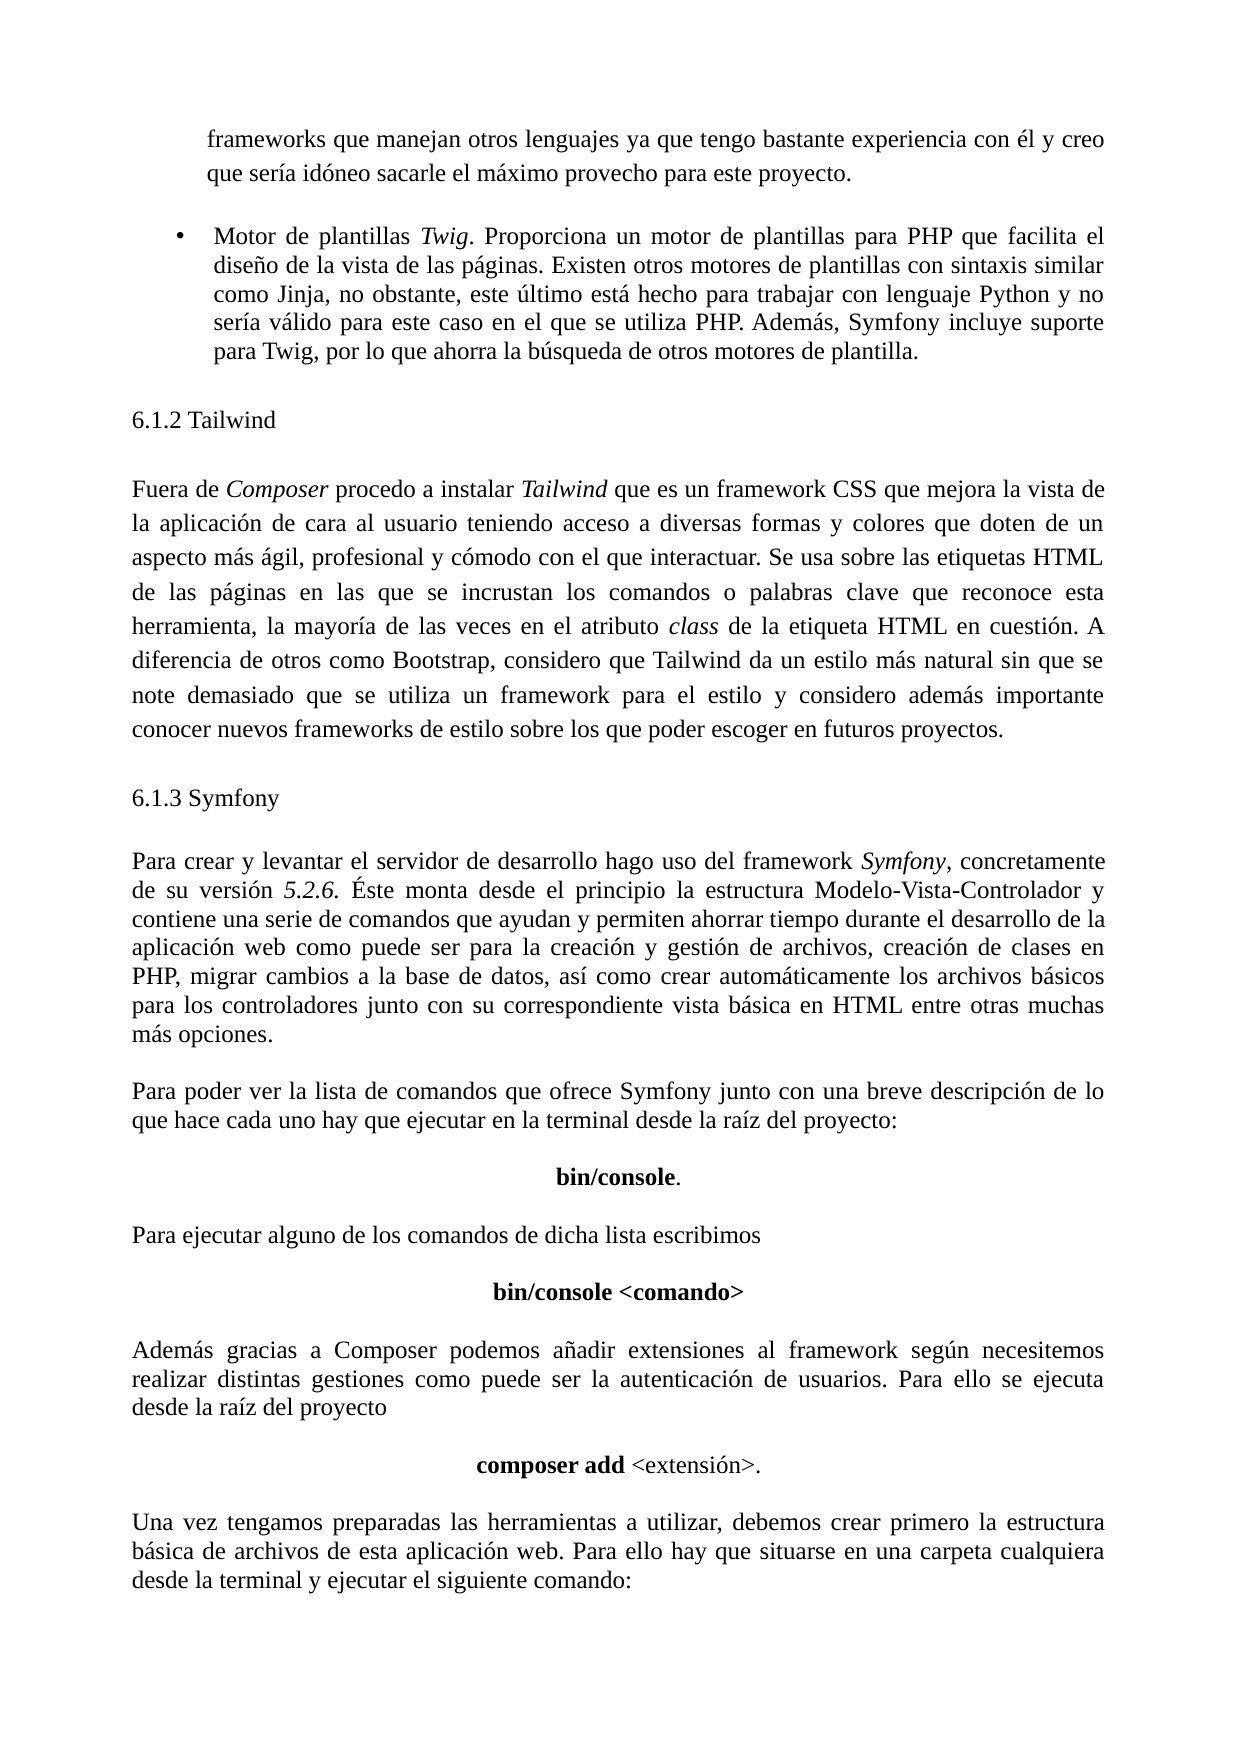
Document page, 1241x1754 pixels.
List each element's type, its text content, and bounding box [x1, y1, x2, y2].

text Fuera de Composer procedo a instalar Tailwind que es un framework CSS que mejora la vista de la aplicación de cara al usuario teniendo acceso a diversas formas y colores que doten de un aspecto más ágil, profesional y cómodo con el que interactuar. Se usa sobre las etiquetas HTML de las páginas en las que se incrustan los comandos o palabras clave que reconoce esta herramienta, la mayoría de las veces en el atributo class de la etiqueta HTML en cuestión. A diferencia de otros como Bootstrap, considero que Tailwind da un estilo más natural sin que se note demasiado que se utiliza un framework para el estilo y considero además importante conocer nuevos frameworks de estilo sobre los que poder escoger en futuros proyectos. [132, 468, 1106, 743]
text bin/console. [132, 1162, 1106, 1191]
text Para ejecutar alguno de los comandos de dicha lista escribimos [132, 1220, 1106, 1249]
list frameworks que manejan otros lenguajes ya que tengo bastante experiencia con él y creo que sería idóneo sacarle el máximo provecho para este proyecto. [169, 118, 1106, 187]
text Además gracias a Composer podemos añadir extensiones al framework según necesitemos realizar distintas gestiones como puede ser la autenticación de usuarios. Para ello se ejecuta desde la raíz del proyecto [132, 1335, 1106, 1421]
text Una vez tengamos preparadas las herramientas a utilizar, debemos crear primero la estructura básica de archivos de esta aplicación web. Para ello hay que situarse en una carpeta cualquiera desde la terminal y ejecutar el siguiente comando: [132, 1507, 1106, 1594]
text composer add <extensión>. [132, 1450, 1106, 1479]
text Para poder ver la lista de comandos que ofrece Symfony junto con una breve descripción de lo que hace cada uno hay que ejecutar en la terminal desde la raíz del proyecto: [132, 1076, 1106, 1134]
text Para crear y levantar el servidor de desarrollo hago uso del framework Symfony, concretamente de su versión 5.2.6. Éste monta desde el principio la estructura Modelo-Vista-Controlador y contiene una serie de comandos que ayudan y permiten ahorrar tiempo durante el desarrollo de la aplicación web como puede ser para la creación y gestión de archivos, creación de clases en PHP, migrar cambios a la base de datos, así como crear automáticamente los archivos básicos para los controladores junto con su correspondiente vista básica en HTML entre otras muchas más opciones. [132, 846, 1106, 1047]
text bin/console <comando> [132, 1277, 1106, 1306]
text 6.1.2 Tailwind [132, 399, 1106, 434]
text 6.1.3 Symfony [132, 777, 1106, 812]
list Motor de plantillas Twig. Proporciona un motor de plantillas para PHP que facilita el diseño de la vista de las páginas. Existen otros motores de plantillas con sintaxis similar como Jinja, no obstante, este último está hecho para trabajar con lenguaje Python y no sería válido para este caso en el que se utiliza PHP. Además, Symfony incluye suporte para Twig, por lo que ahorra la búsqueda de otros motores de plantilla. [176, 221, 1106, 365]
